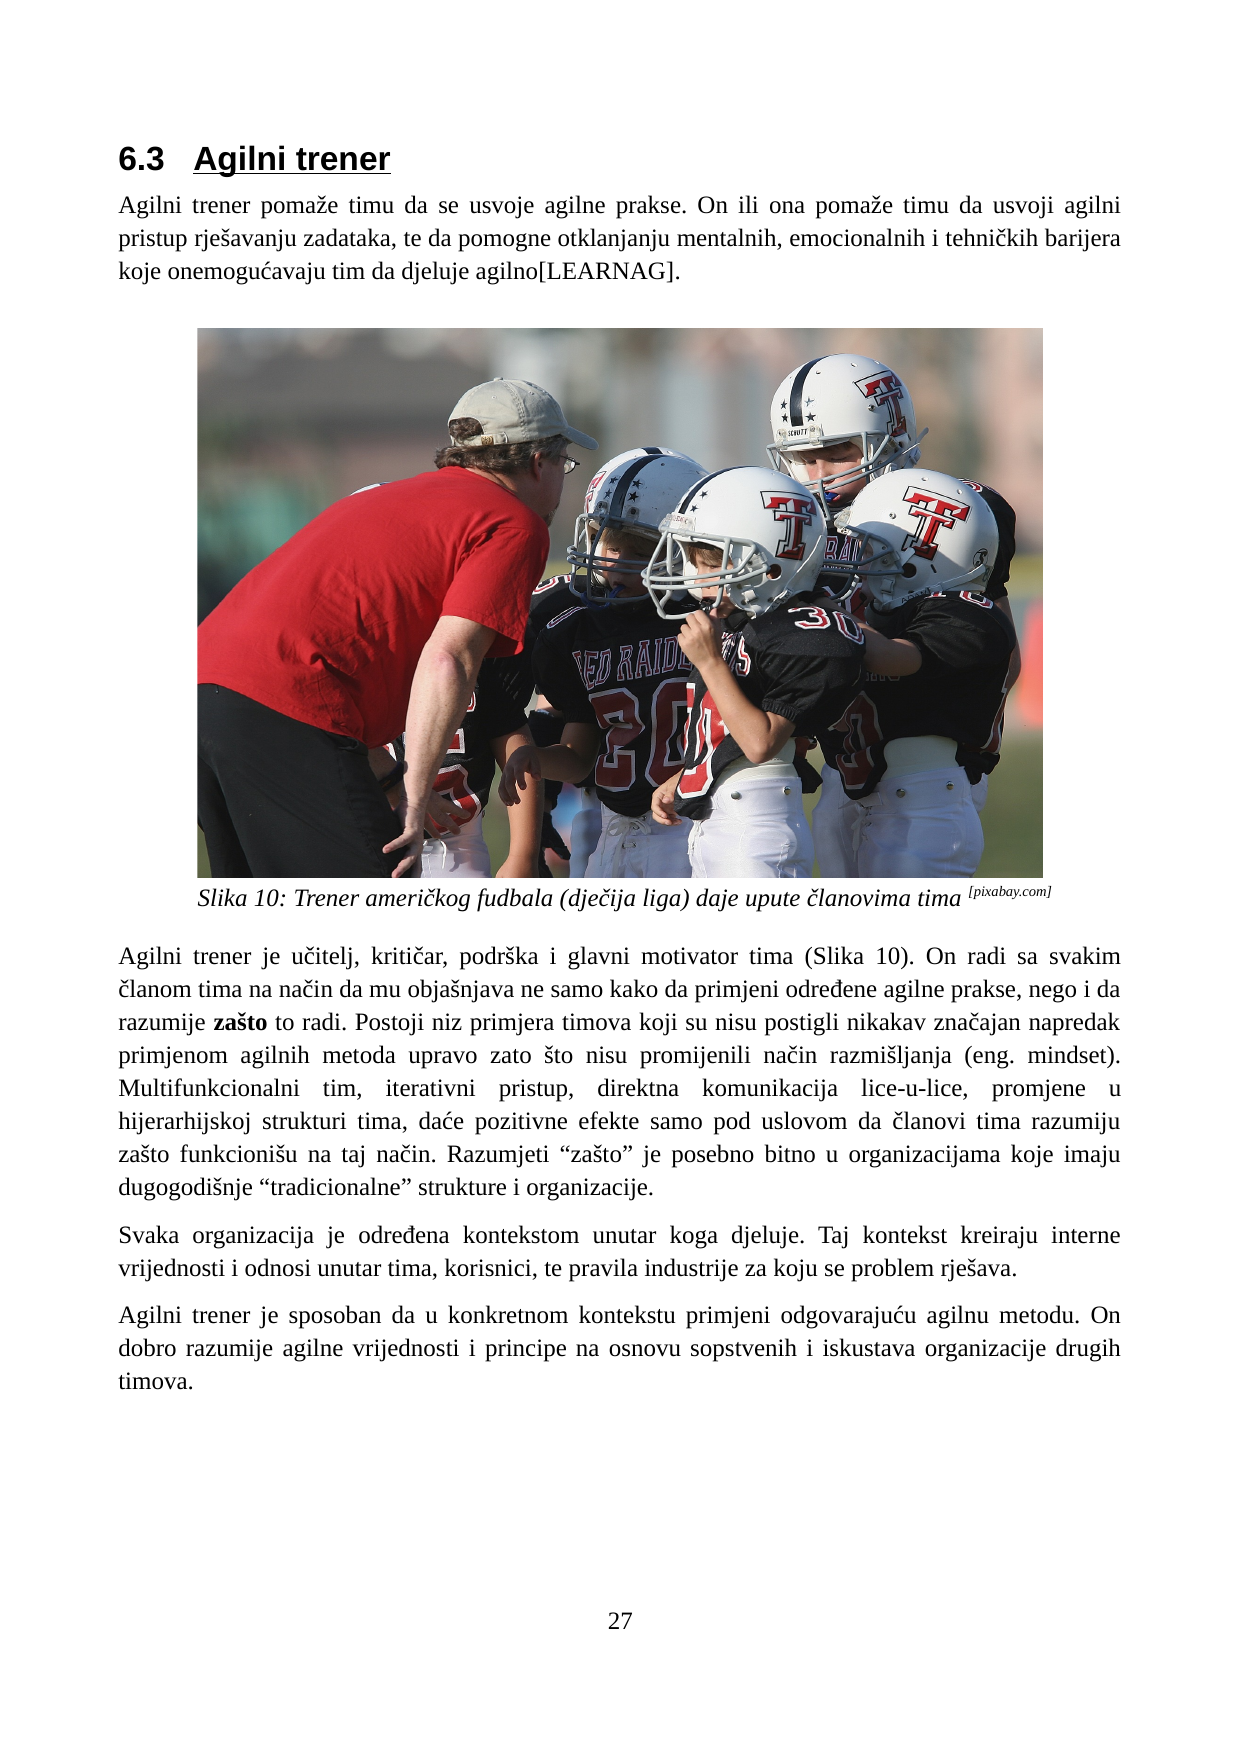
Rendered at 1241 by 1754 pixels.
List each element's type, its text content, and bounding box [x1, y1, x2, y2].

text Svaka organizacija je određena kontekstom unutar koga djeluje. Taj kontekst kreiraju interne vrijednosti i odnosi unutar tima, korisnici, te pravila industrije za koju se problem rješava. [118, 1220, 1122, 1282]
text Slika 10: Trener američkog fudbala (dječija liga) daje upute članovima tima [pixabay.com] [197, 878, 1043, 912]
text Agilni trener je sposoban da u konkretnom kontekstu primjeni odgovarajuću agilnu metodu. On dobro razumije agilne vrijednosti i principe na osnovu sopstvenih i iskustava organizacije drugih timova. [118, 1300, 1122, 1395]
text Agilni trener pomaže timu da se usvoje agilne prakse. On ili ona pomaže timu da usvoji agilni pristup rješavanju zadataka, te da pomogne otklanjanju mentalnih, emocionalnih i tehničkih barijera koje onemogućavaju tim da djeluje agilno[LEARNAG]. [118, 190, 1122, 285]
subtitle Agilni trener [118, 139, 1122, 178]
picture [197, 328, 1043, 878]
text Agilni trener je učitelj, kritičar, podrška i glavni motivator tima (Slika 10). On radi sa svakim članom tima na način da mu objašnjava ne samo kako da primjeni određene agilne prakse, nego i da razumije zašto to radi. Postoji niz primjera timova koji su nisu postigli nikakav značajan napredak primjenom agilnih metoda upravo zato što nisu promijenili način razmišljanja (eng. mindset). Multifunkcionalni tim, iterativni pristup, direktna komunikacija lice-u-lice, promjene u hijerarhijskoj strukturi tima, daće pozitivne efekte samo pod uslovom da članovi tima razumiju zašto funkcionišu na taj način. Razumjeti “zašto” je posebno bitno u organizacijama koje imaju dugogodišnje “tradicionalne” strukture i organizacije. [118, 875, 1122, 1201]
